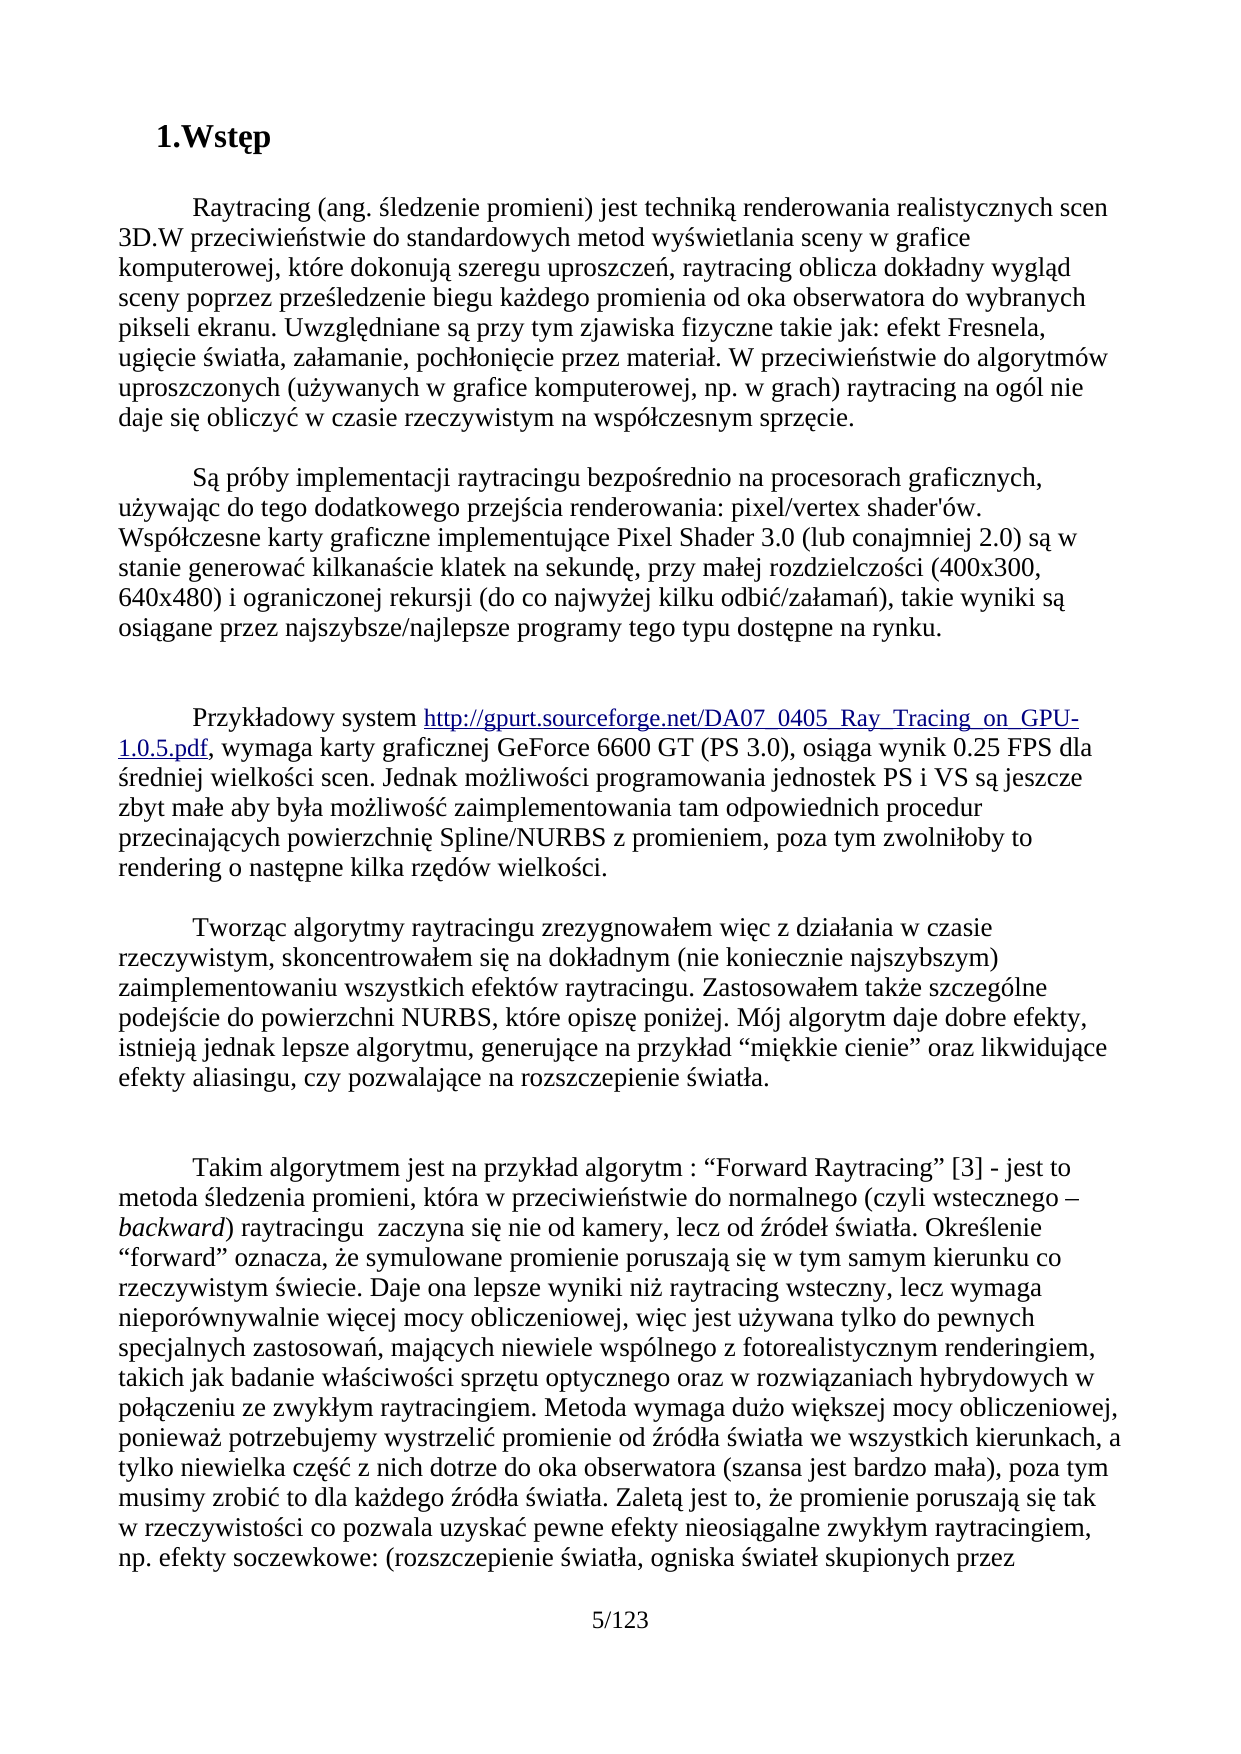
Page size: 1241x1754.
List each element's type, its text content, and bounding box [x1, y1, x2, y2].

text Przykładowy system http://gpurt.sourceforge.net/DA07_0405_Ray_Tracing_on_GPU-1.0.5.pdf, wymaga karty graficznej GeForce 6600 GT (PS 3.0), osiąga wynik 0.25 FPS dla średniej wielkości scen. Jednak możliwości programowania jednostek PS i VS są jeszcze zbyt małe aby była możliwość zaimplementowania tam odpowiednich procedur przecinających powierzchnię Spline/NURBS z promieniem, poza tym zwolniłoby to rendering o następne kilka rzędów wielkości. [118, 702, 1122, 882]
text Raytracing (ang. śledzenie promieni) jest techniką renderowania realistycznych scen 3D.W przeciwieństwie do standardowych metod wyświetlania sceny w grafice komputerowej, które dokonują szeregu uproszczeń, raytracing oblicza dokładny wygląd sceny poprzez prześledzenie biegu każdego promienia od oka obserwatora do wybranych pikseli ekranu. Uwzględniane są przy tym zjawiska fizyczne takie jak: efekt Fresnela, ugięcie światła, załamanie, pochłonięcie przez materiał. W przeciwieństwie do algorytmów uproszczonych (używanych w grafice komputerowej, np. w grach) raytracing na ogól nie daje się obliczyć w czasie rzeczywistym na współczesnym sprzęcie. [118, 192, 1122, 432]
text Takim algorytmem jest na przykład algorytm : “Forward Raytracing” [3] - jest to metoda śledzenia promieni, która w przeciwieństwie do normalnego (czyli wstecznego – backward) raytracingu zaczyna się nie od kamery, lecz od źródeł światła. Określenie “forward” oznacza, że symulowane promienie poruszają się w tym samym kierunku co rzeczywistym świecie. Daje ona lepsze wyniki niż raytracing wsteczny, lecz wymaga nieporównywalnie więcej mocy obliczeniowej, więc jest używana tylko do pewnych specjalnych zastosowań, mających niewiele wspólnego z fotorealistycznym renderingiem, takich jak badanie właściwości sprzętu optycznego oraz w rozwiązaniach hybrydowych w połączeniu ze zwykłym raytracingiem. Metoda wymaga dużo większej mocy obliczeniowej, ponieważ potrzebujemy wystrzelić promienie od źródła światła we wszystkich kierunkach, a tylko niewielka część z nich dotrze do oka obserwatora (szansa jest bardzo mała), poza tym musimy zrobić to dla każdego źródła światła. Zaletą jest to, że promienie poruszają się tak w rzeczywistości co pozwala uzyskać pewne efekty nieosiągalne zwykłym raytracingiem, np. efekty soczewkowe: (rozszczepienie światła, ogniska świateł skupionych przez [118, 1152, 1122, 1572]
text Tworząc algorytmy raytracingu zrezygnowałem więc z działania w czasie rzeczywistym, skoncentrowałem się na dokładnym (nie koniecznie najszybszym) zaimplementowaniu wszystkich efektów raytracingu. Zastosowałem także szczególne podejście do powierzchni NURBS, które opiszę poniżej. Mój algorytm daje dobre efekty, istnieją jednak lepsze algorytmu, generujące na przykład “miękkie cienie” oraz likwidujące efekty aliasingu, czy pozwalające na rozszczepienie światła. [118, 912, 1122, 1092]
list Wstęp [156, 118, 1122, 155]
text Są próby implementacji raytracingu bezpośrednio na procesorach graficznych, używając do tego dodatkowego przejścia renderowania: pixel/vertex shader'ów. Współczesne karty graficzne implementujące Pixel Shader 3.0 (lub conajmniej 2.0) są w stanie generować kilkanaście klatek na sekundę, przy małej rozdzielczości (400x300, 640x480) i ograniczonej rekursji (do co najwyżej kilku odbić/załamań), takie wyniki są osiągane przez najszybsze/najlepsze programy tego typu dostępne na rynku. [118, 462, 1122, 642]
